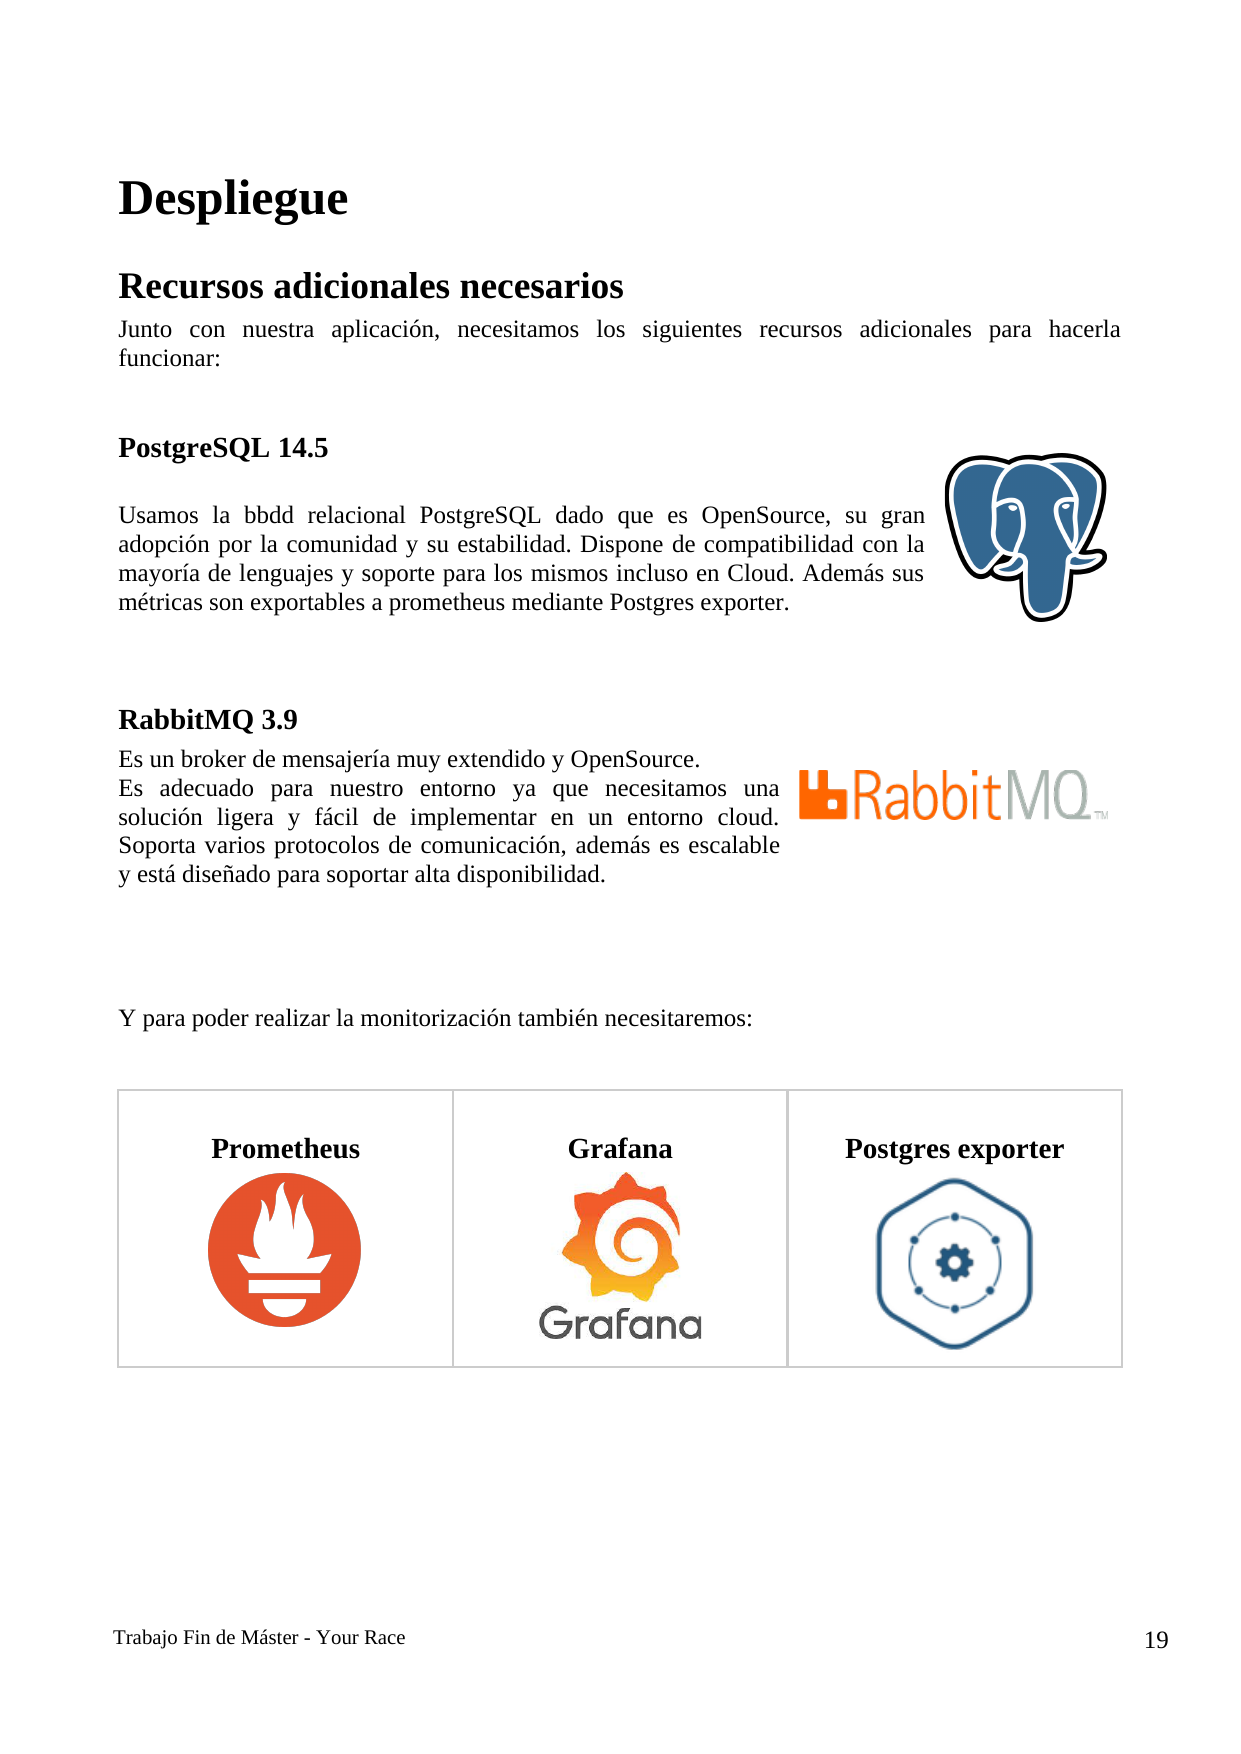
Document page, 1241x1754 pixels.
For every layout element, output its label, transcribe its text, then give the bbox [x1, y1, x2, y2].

text Junto con nuestra aplicación, necesitamos los siguientes recursos adicionales para hacerla funcionar: [118, 314, 1122, 372]
text Y para poder realizar la monitorización también necesitaremos: [118, 1003, 1122, 1032]
subtitle RabbitMQ 3.9 [118, 702, 1122, 736]
text Usamos la bbdd relacional PostgreSQL dado que es OpenSource, su gran adopción por la comunidad y su estabilidad. Dispone de compatibilidad con la mayoría de lenguajes y soporte para los mismos incluso en Cloud. Además sus métricas son exportables a prometheus mediante Postgres exporter. [118, 501, 944, 616]
text Es un broker de mensajería muy extendido y OpenSource. [118, 744, 1122, 773]
subtitle PostgreSQL 14.5 [118, 430, 1122, 463]
picture [868, 1172, 1041, 1356]
picture [208, 1172, 363, 1327]
text Es adecuado para nuestro entorno ya que necesitamos una solución ligera y fácil de implementar en un entorno cloud. Soporta varios protocolos de comunicación, además es escalable y está diseñado para soportar alta disponibilidad. [118, 773, 1122, 888]
table_header Prometheus [119, 1091, 452, 1366]
picture [539, 1172, 702, 1339]
table_header Grafana [454, 1091, 786, 1366]
picture [799, 770, 1108, 820]
subtitle Despliegue [118, 168, 1122, 226]
subtitle Recursos adicionales necesarios [118, 263, 1122, 306]
picture [944, 453, 1107, 622]
table_header Postgres exporter [789, 1091, 1121, 1366]
